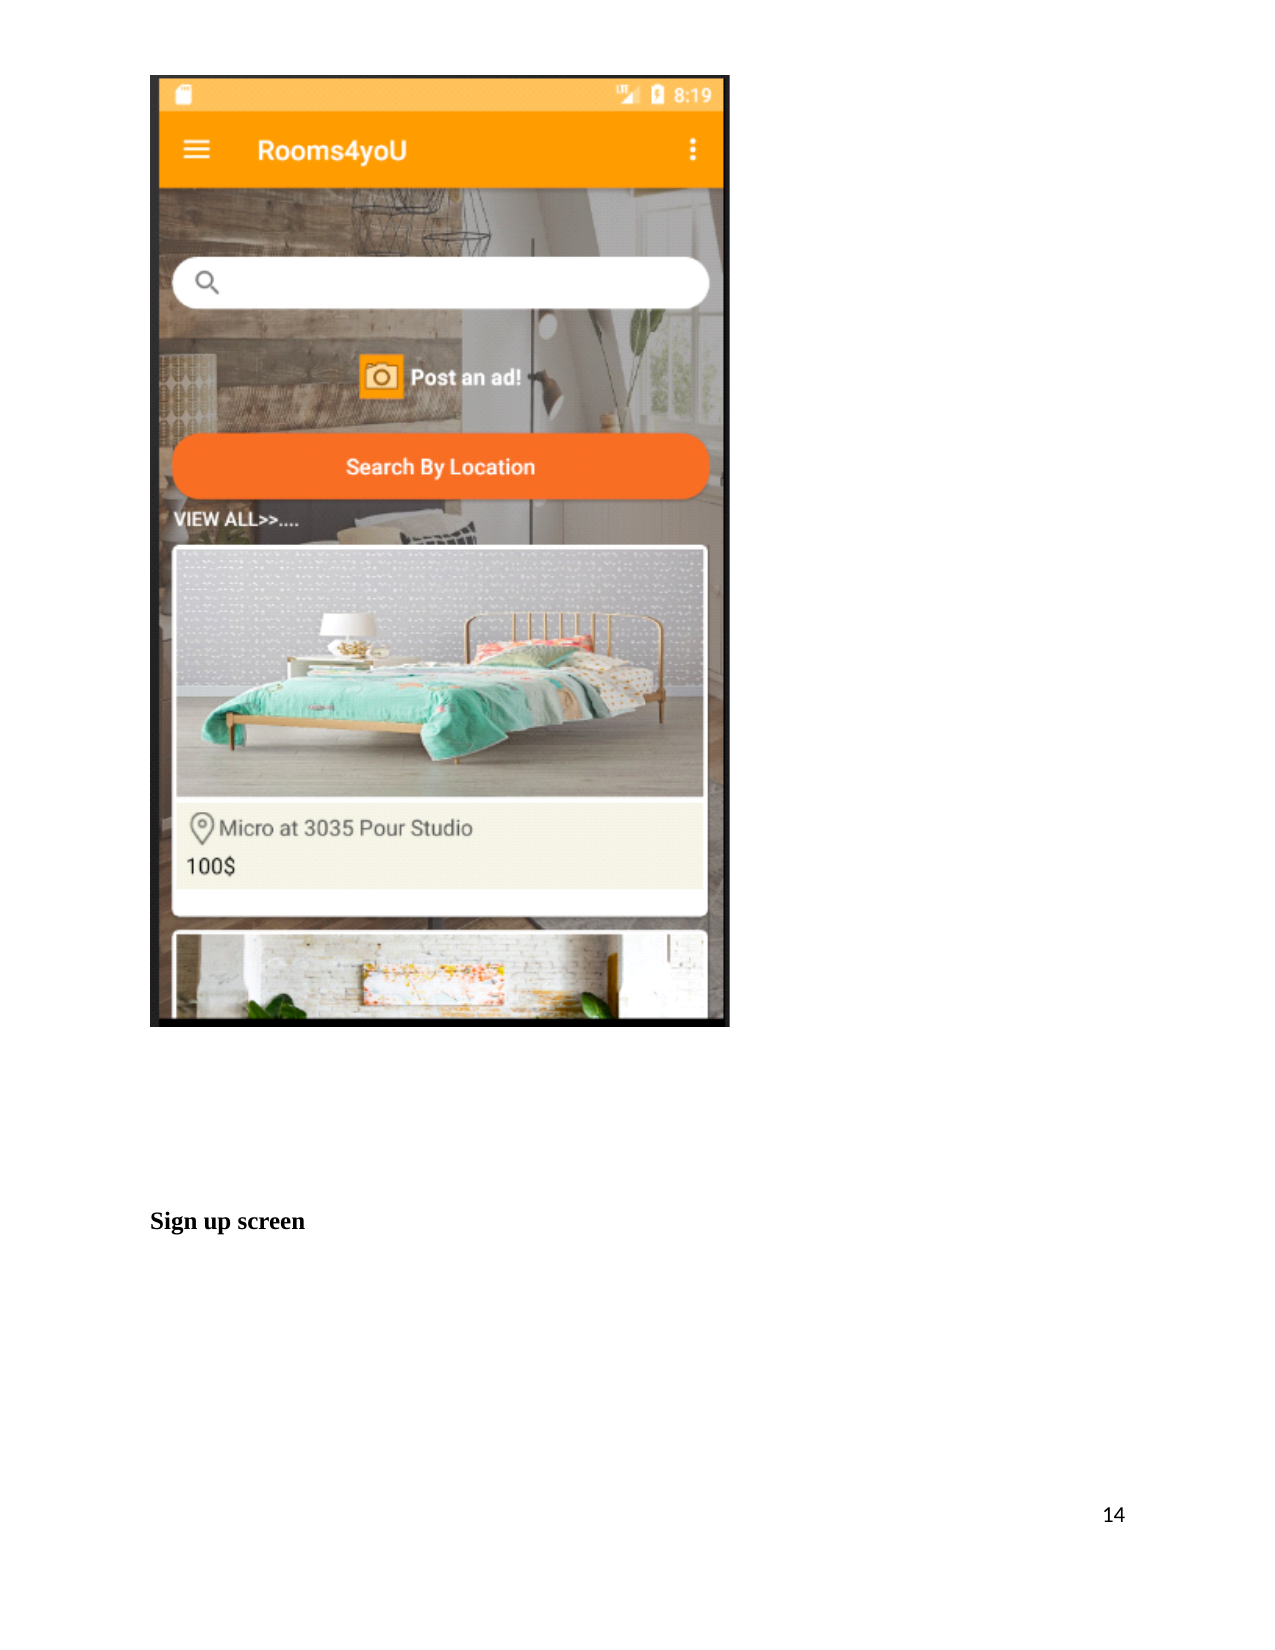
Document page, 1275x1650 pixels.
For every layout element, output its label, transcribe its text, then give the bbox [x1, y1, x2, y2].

text Sign up screen [150, 1206, 1125, 1235]
